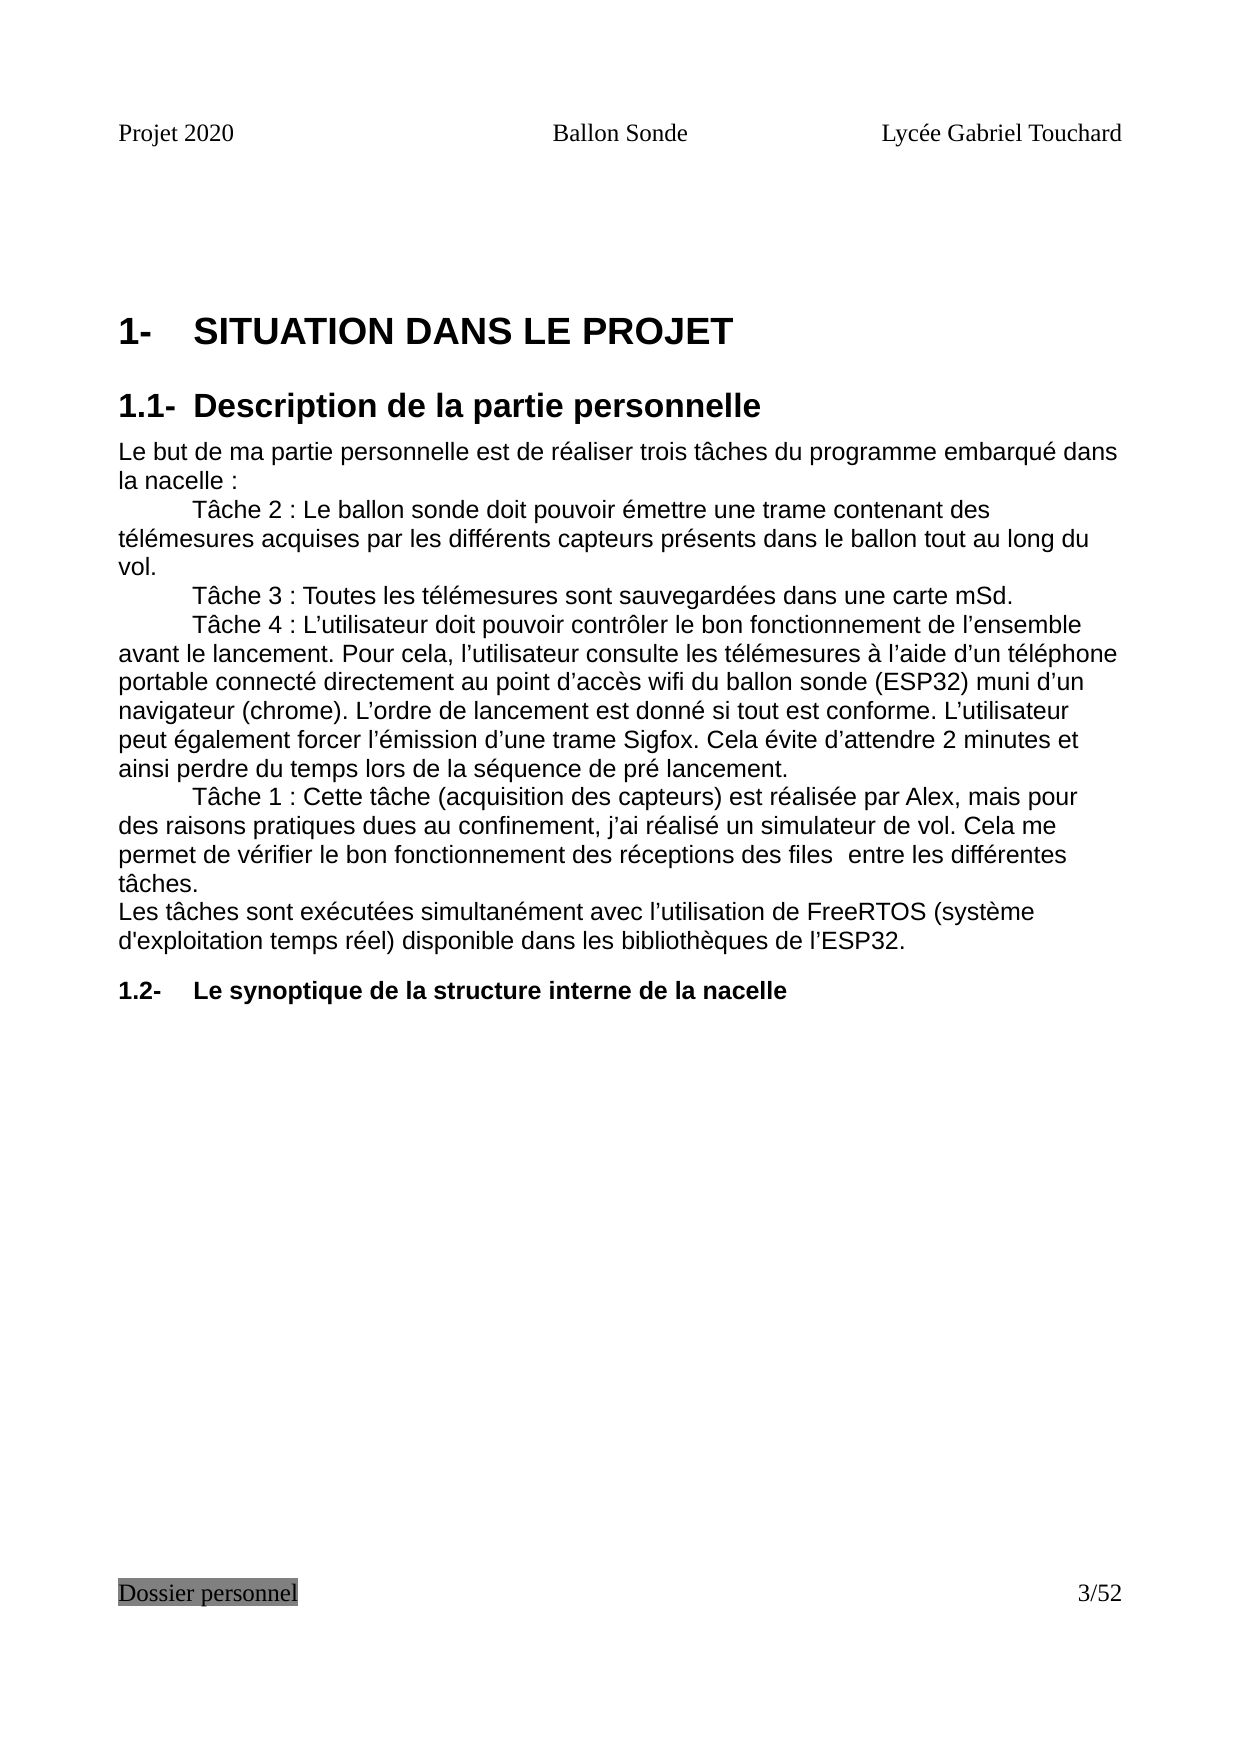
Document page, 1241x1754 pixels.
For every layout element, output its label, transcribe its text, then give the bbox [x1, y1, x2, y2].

text Tâche 2 : Le ballon sonde doit pouvoir émettre une trame contenant des télémesures acquises par les différents capteurs présents dans le ballon tout au long du vol. [118, 495, 1122, 581]
text Tâche 3 : Toutes les télémesures sont sauvegardées dans une carte mSd. [118, 581, 1122, 610]
subtitle Description de la partie personnelle [118, 386, 1122, 425]
subtitle Le synoptique de la structure interne de la nacelle [118, 976, 1122, 1004]
text Tâche 4 : L’utilisateur doit pouvoir contrôler le bon fonctionnement de l’ensemble avant le lancement. Pour cela, l’utilisateur consulte les télémesures à l’aide d’un téléphone portable connecté directement au point d’accès wifi du ballon sonde (ESP32) muni d’un navigateur (chrome). L’ordre de lancement est donné si tout est conforme. L’utilisateur peut également forcer l’émission d’une trame Sigfox. Cela évite d’attendre 2 minutes et ainsi perdre du temps lors de la séquence de pré lancement. [118, 610, 1122, 782]
text Tâche 1 : Cette tâche (acquisition des capteurs) est réalisée par Alex, mais pour des raisons pratiques dues au confinement, j’ai réalisé un simulateur de vol. Cela me permet de vérifier le bon fonctionnement des réceptions des files entre les différentes tâches. [118, 782, 1122, 897]
text Les tâches sont exécutées simultanément avec l’utilisation de FreeRTOS (système d'exploitation temps réel) disponible dans les bibliothèques de l’ESP32. [118, 897, 1122, 955]
text Le but de ma partie personnelle est de réaliser trois tâches du programme embarqué dans la nacelle : [118, 437, 1122, 495]
subtitle SITUATION DANS LE PROJET [118, 309, 1122, 353]
